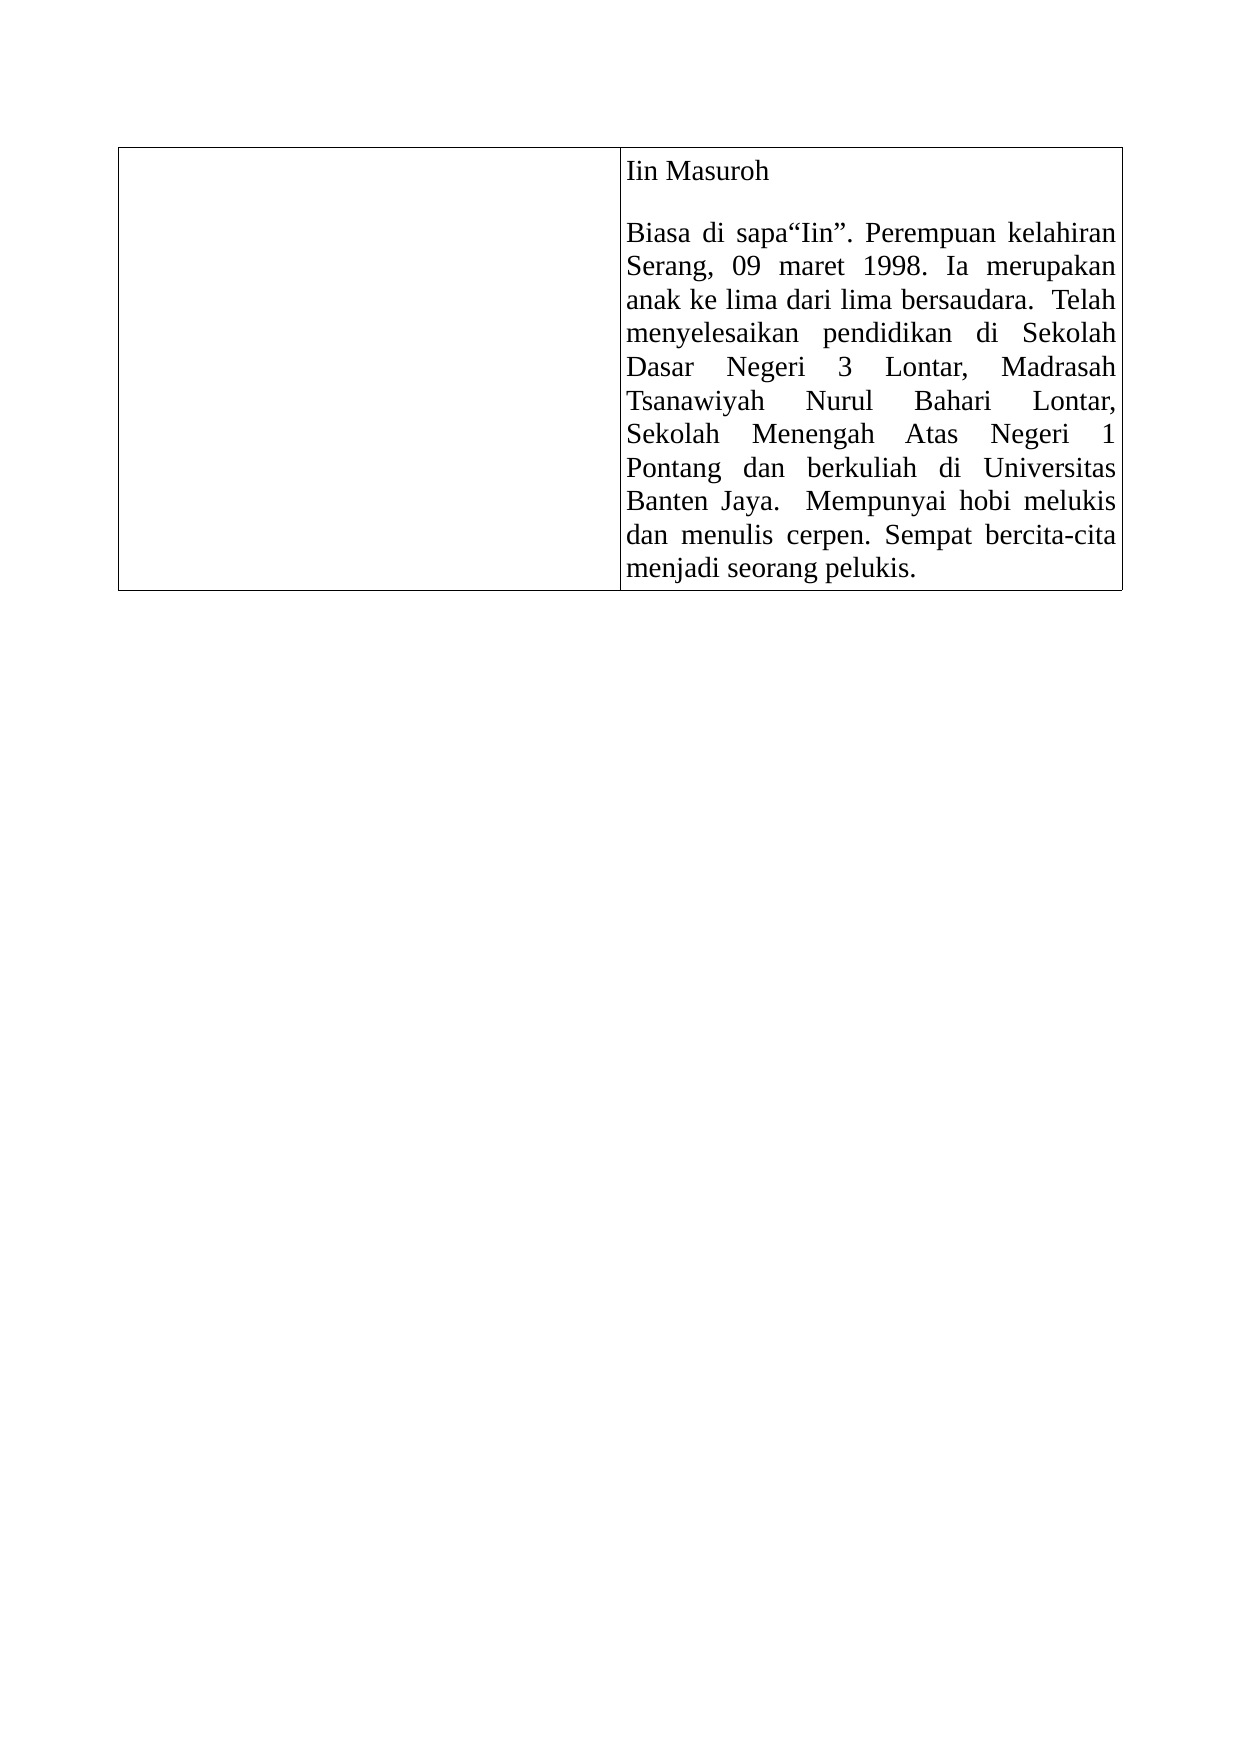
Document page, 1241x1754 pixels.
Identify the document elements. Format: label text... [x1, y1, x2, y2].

table_header [119, 148, 620, 590]
table_header Iin Masuroh Biasa di sapa“Iin”. Perempuan kelahiran Serang, 09 maret 1998. Ia merupakan anak ke lima dari lima bersaudara. Telah menyelesaikan pendidikan di Sekolah Dasar Negeri 3 Lontar, Madrasah Tsanawiyah Nurul Bahari Lontar, Sekolah Menengah Atas Negeri 1 Pontang dan berkuliah di Universitas Banten Jaya. Mempunyai hobi melukis dan menulis cerpen. Sempat bercita-cita menjadi seorang pelukis. [621, 148, 1122, 590]
